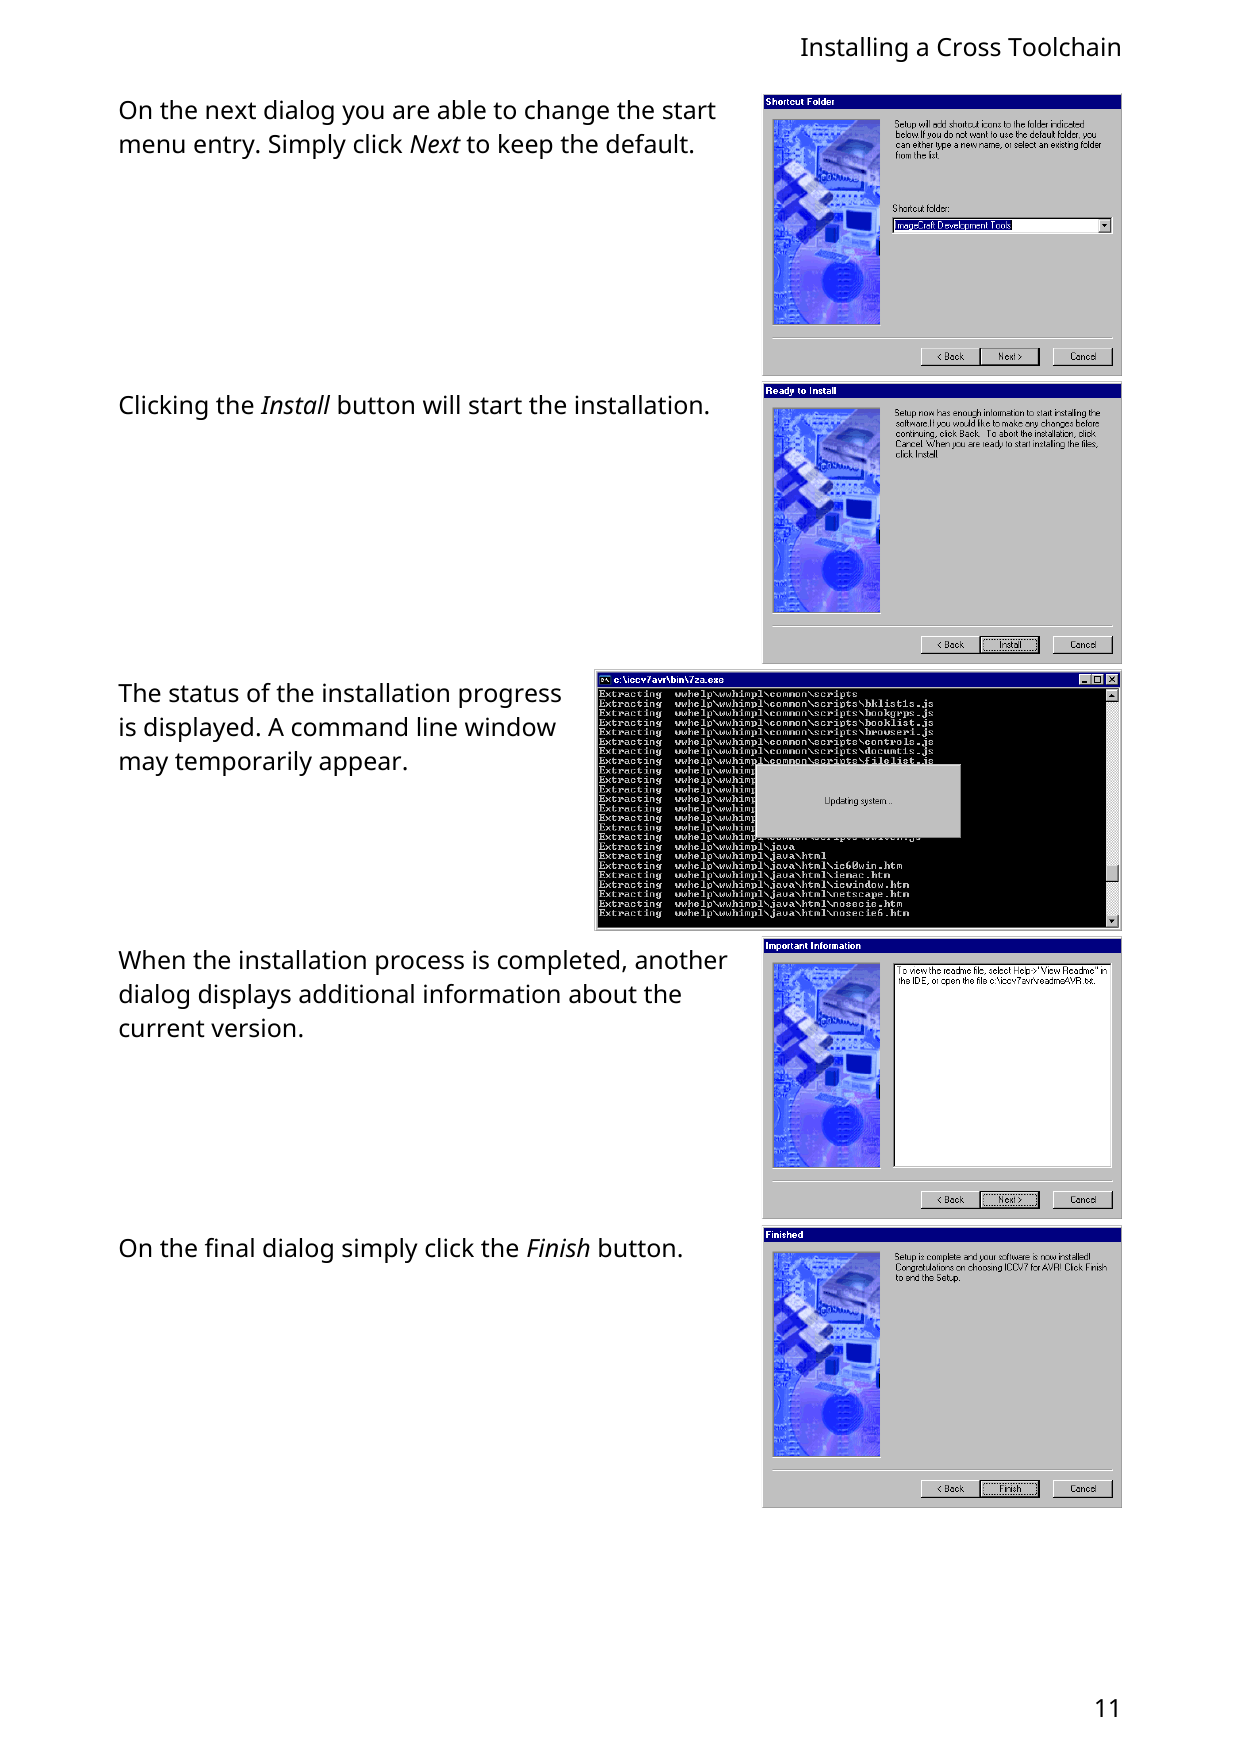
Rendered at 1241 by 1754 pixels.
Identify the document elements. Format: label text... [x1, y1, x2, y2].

picture [594, 669, 1122, 931]
text On the final dialog simply click the Finish button. [118, 1231, 761, 1507]
text Clicking the Install button will start the installation. [118, 387, 761, 664]
picture [761, 381, 1122, 664]
text On the next dialog you are able to change the start menu entry. Simply click Next to keep the default. [118, 93, 761, 375]
text The status of the installation progress is displayed. A command line window may temporarily appear. [118, 676, 594, 931]
picture [761, 936, 1122, 1219]
text When the installation process is completed, another dialog displays additional information about the current version. [118, 943, 761, 1219]
picture [761, 1225, 1122, 1508]
picture [761, 93, 1122, 376]
